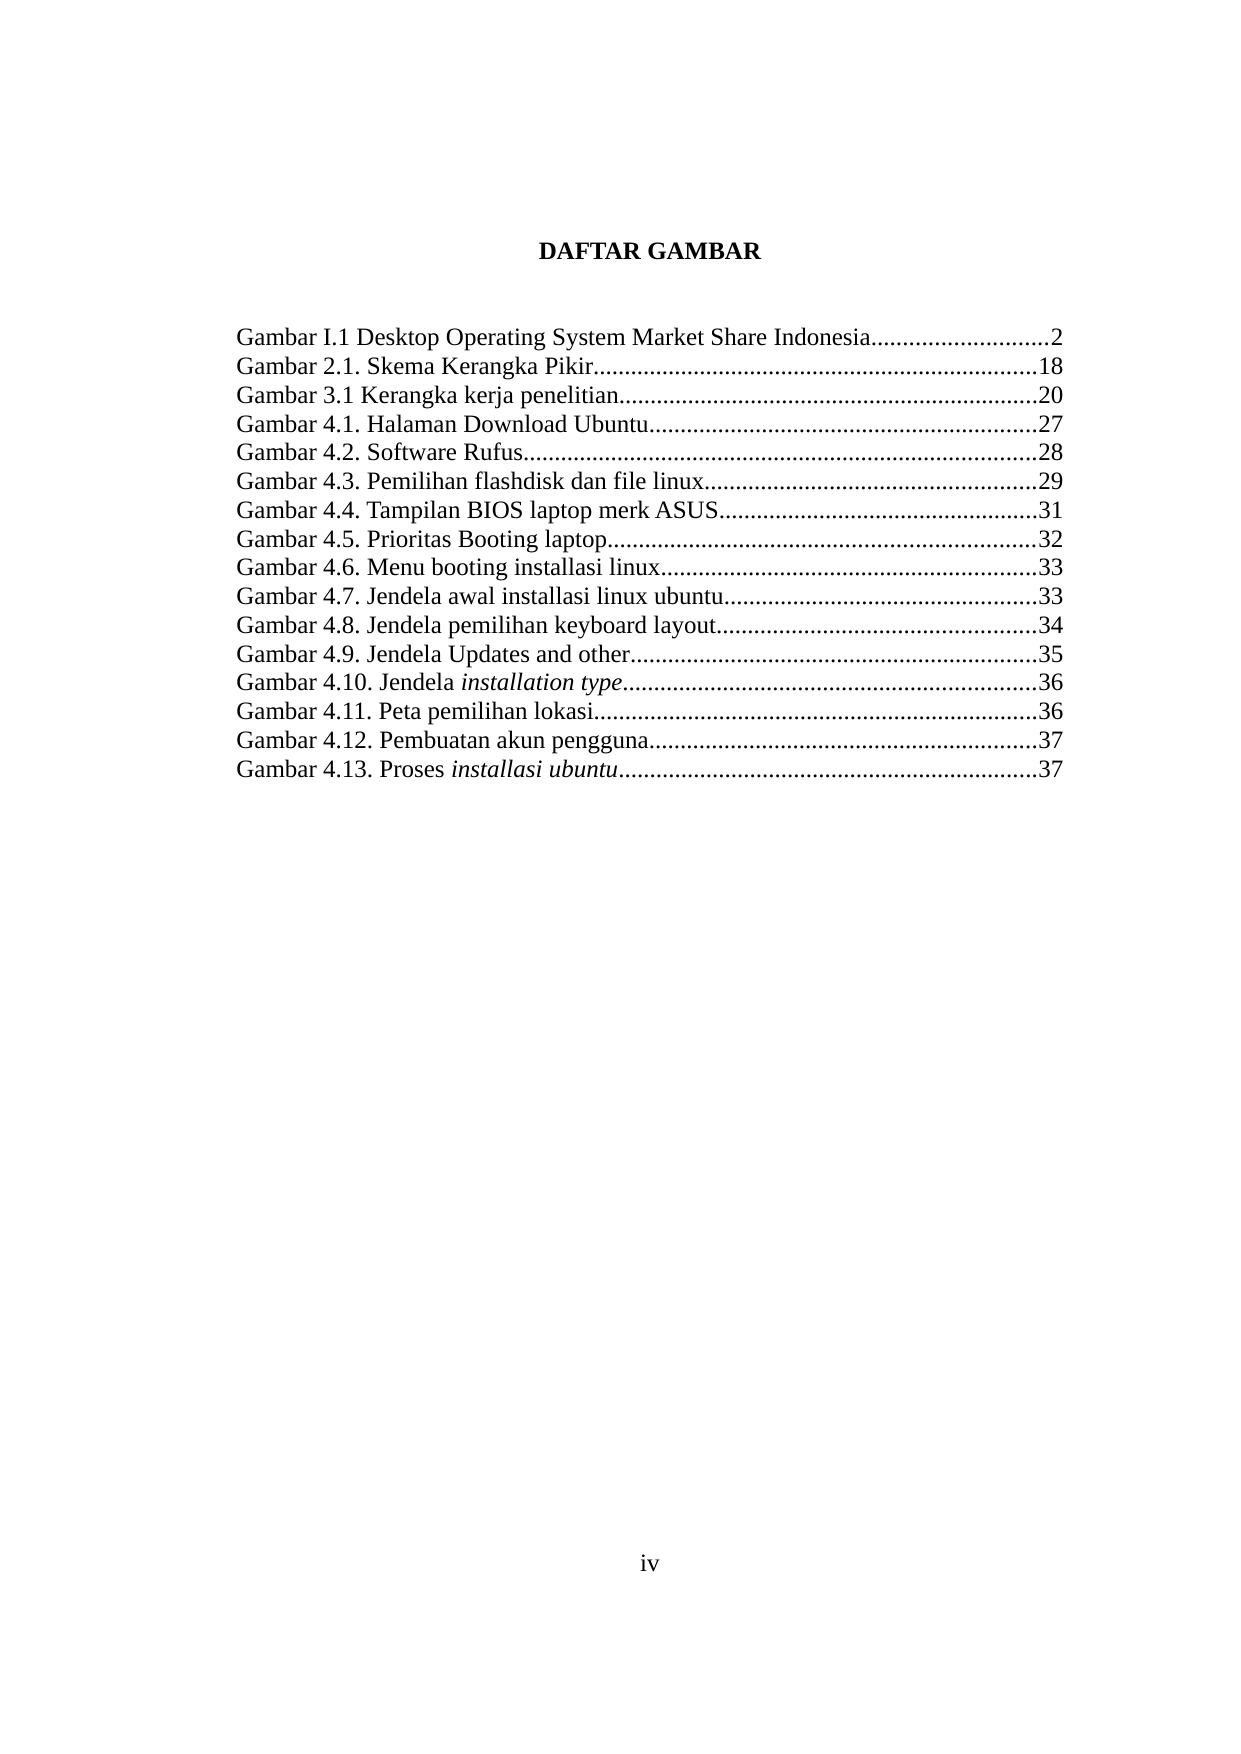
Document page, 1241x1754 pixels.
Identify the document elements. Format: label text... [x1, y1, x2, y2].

text Gambar 3.1 Kerangka kerja penelitian 20 [236, 380, 1063, 409]
text Gambar 4.6. Menu booting installasi linux 33 [236, 552, 1063, 581]
text Gambar 4.2. Software Rufus 28 [236, 437, 1063, 466]
text Gambar 4.4. Tampilan BIOS laptop merk ASUS 31 [236, 495, 1063, 524]
text Gambar 2.1. Skema Kerangka Pikir 18 [236, 351, 1063, 380]
text Gambar I.1 Desktop Operating System Market Share Indonesia. 2 [236, 322, 1063, 351]
text Gambar 4.3. Pemilihan flashdisk dan file linux 29 [236, 466, 1063, 495]
subtitle DAFTAR GAMBAR [236, 236, 1063, 265]
text Gambar 4.1. Halaman Download Ubuntu 27 [236, 409, 1063, 437]
text Gambar 4.10. Jendela installation type 36 [236, 667, 1063, 696]
text Gambar 4.7. Jendela awal installasi linux ubuntu 33 [236, 581, 1063, 610]
text Gambar 4.13. Proses installasi ubuntu 37 [236, 754, 1063, 782]
text Gambar 4.12. Pembuatan akun pengguna 37 [236, 725, 1063, 754]
text Gambar 4.8. Jendela pemilihan keyboard layout 34 [236, 610, 1063, 639]
text Gambar 4.9. Jendela Updates and other 35 [236, 639, 1063, 667]
text Gambar 4.5. Prioritas Booting laptop 32 [236, 524, 1063, 552]
text Gambar 4.11. Peta pemilihan lokasi 36 [236, 696, 1063, 725]
